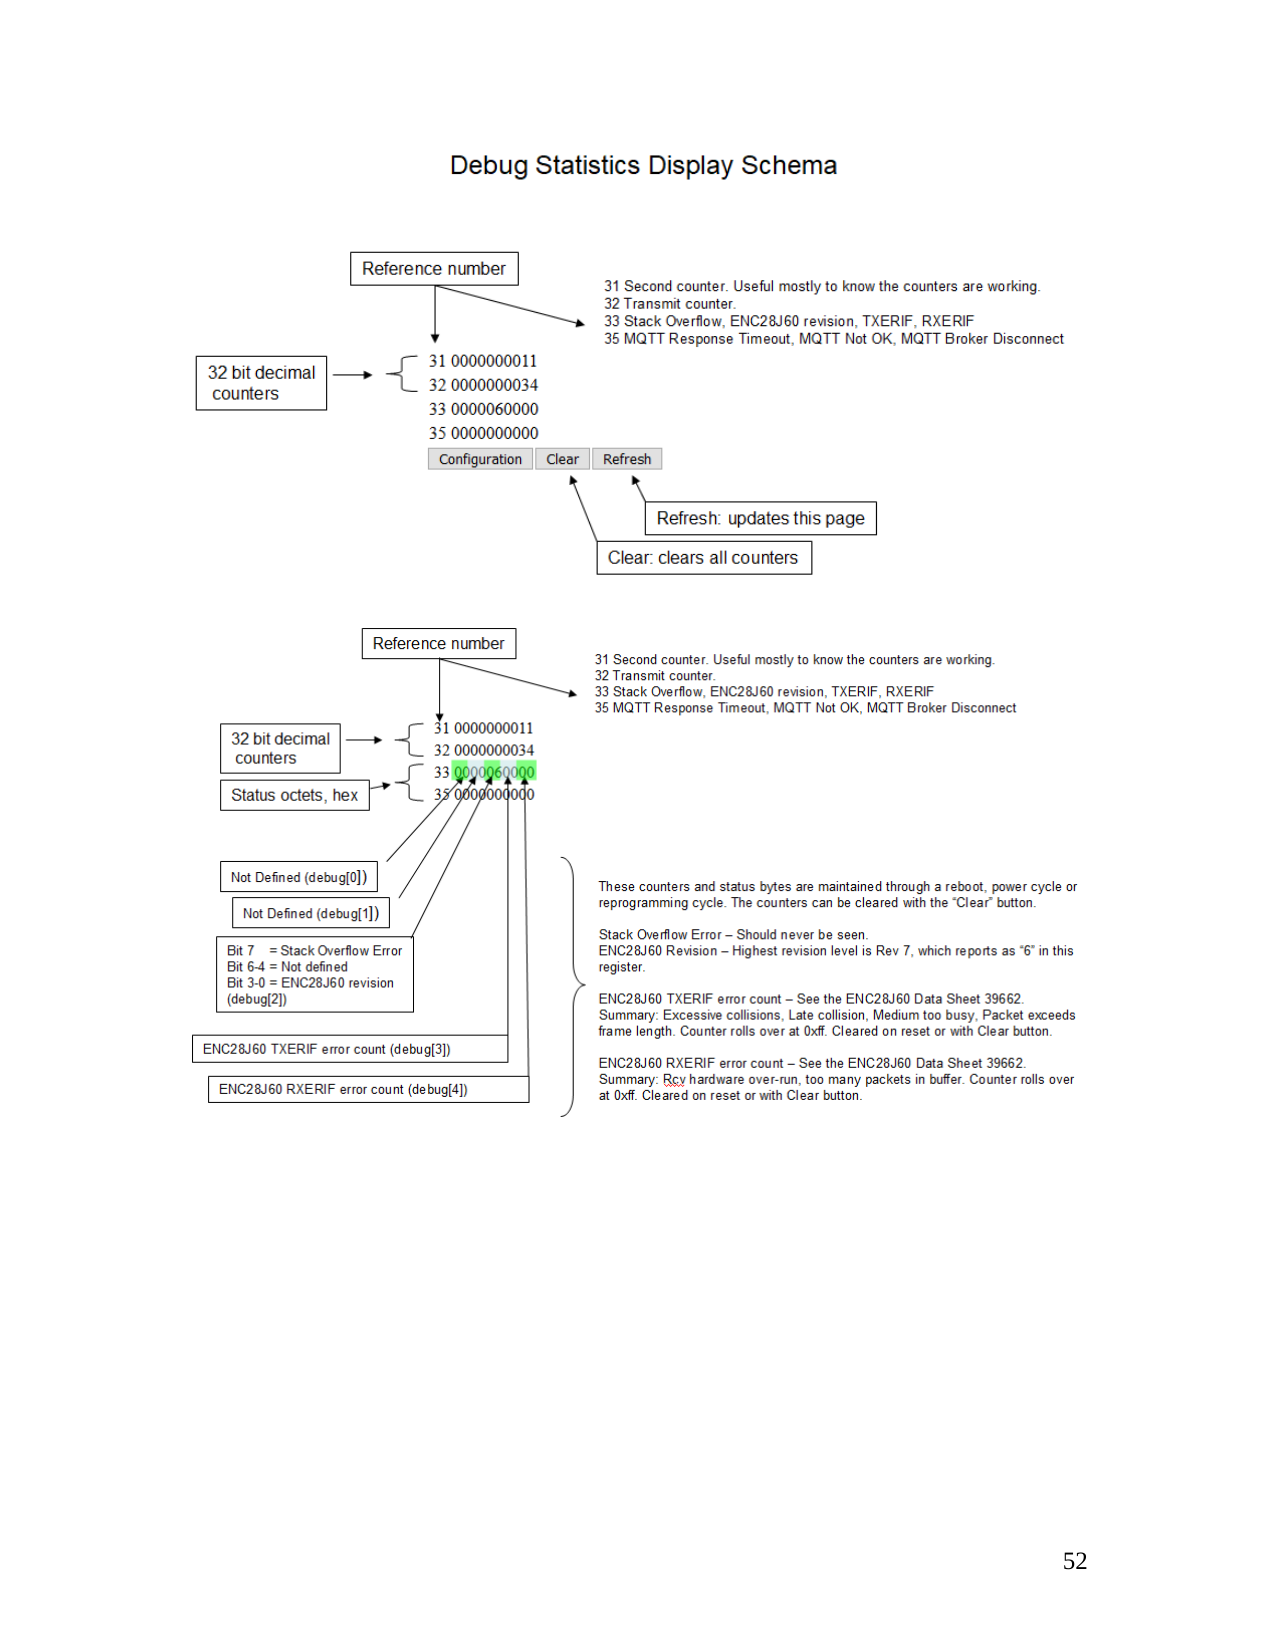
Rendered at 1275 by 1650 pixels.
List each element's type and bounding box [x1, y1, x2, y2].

picture [187, 617, 1087, 1119]
picture [187, 150, 1083, 589]
